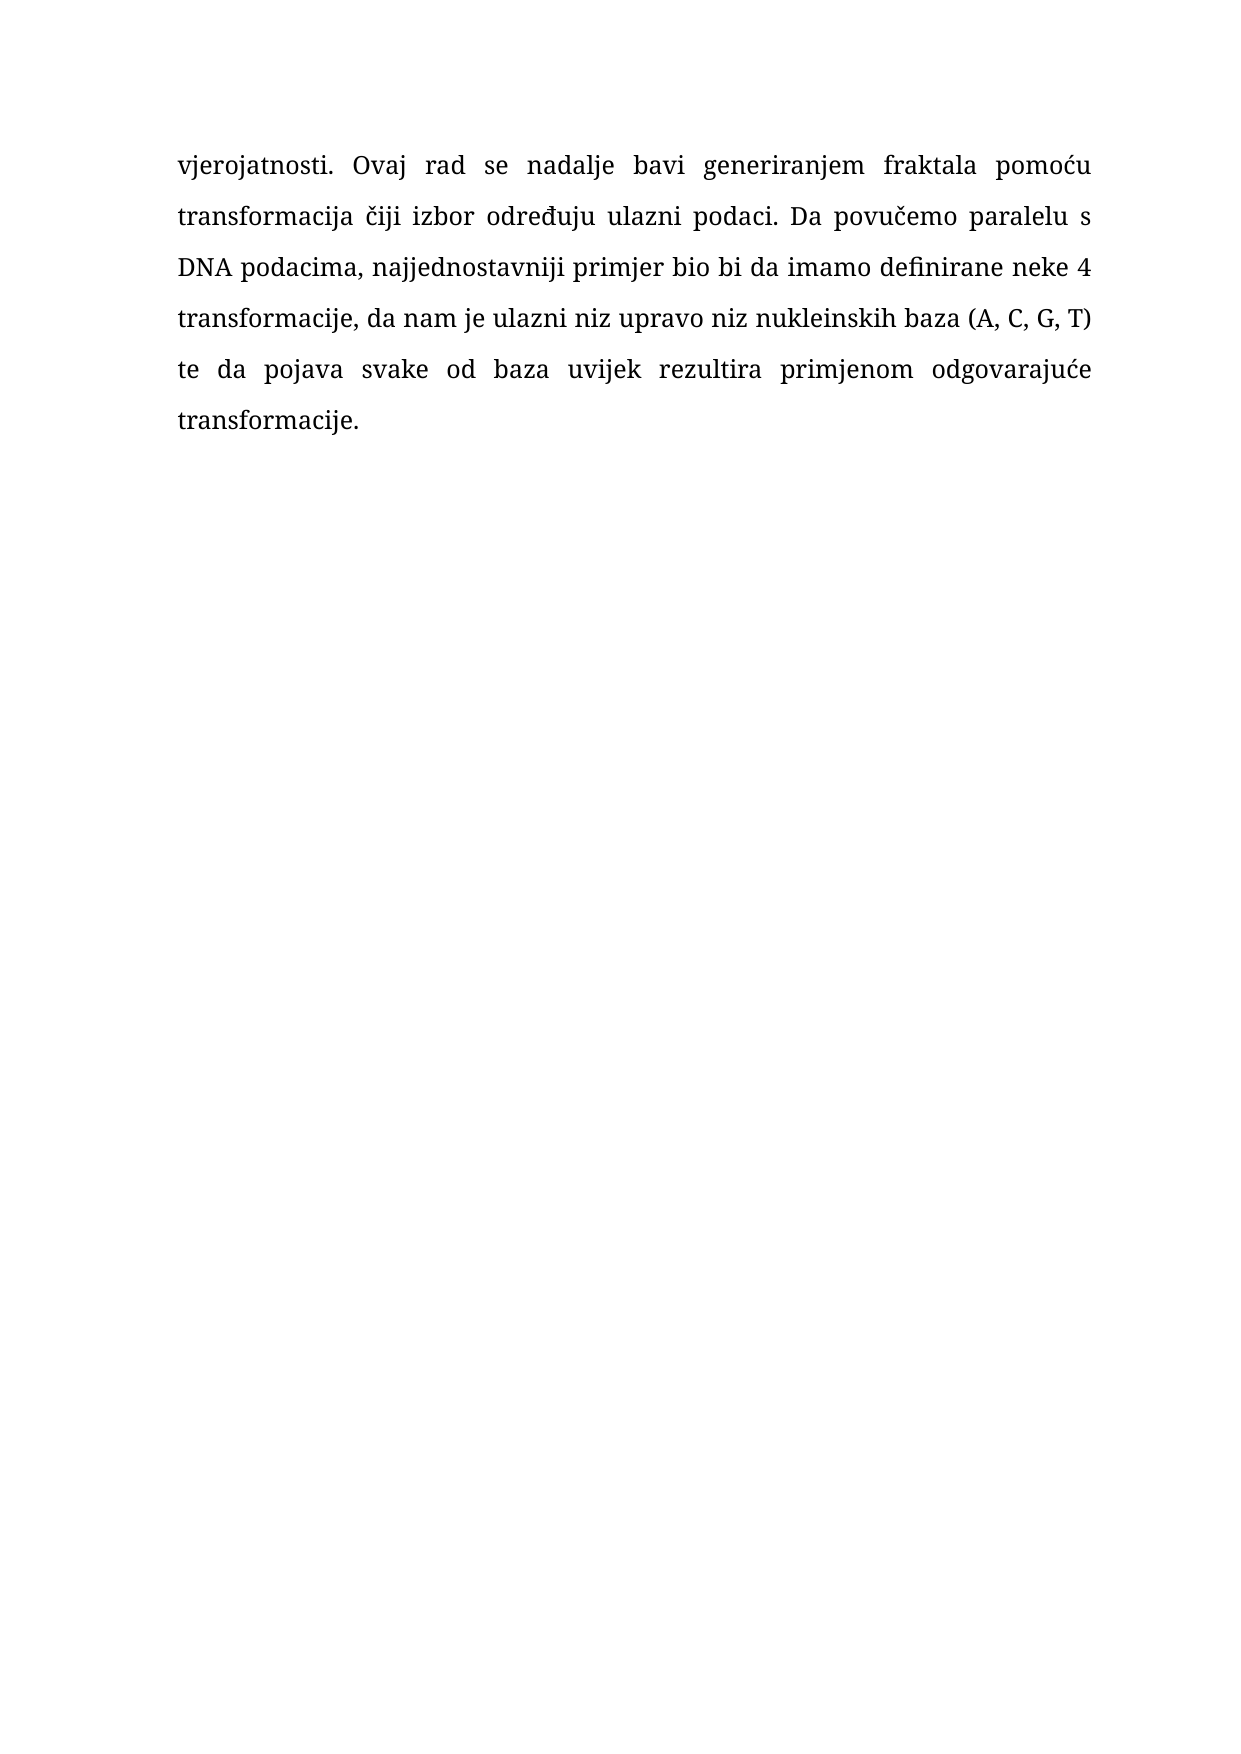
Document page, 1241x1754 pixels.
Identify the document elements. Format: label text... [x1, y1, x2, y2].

text vjerojatnosti. Ovaj rad se nadalje bavi generiranjem fraktala pomoću transformacija čiji izbor određuju ulazni podaci. Da povučemo paralelu s DNA podacima, najjednostavniji primjer bio bi da imamo definirane neke 4 transformacije, da nam je ulazni niz upravo niz nukleinskih baza (A, C, G, T) te da pojava svake od baza uvijek rezultira primjenom odgovarajuće transformacije. [177, 148, 1093, 437]
